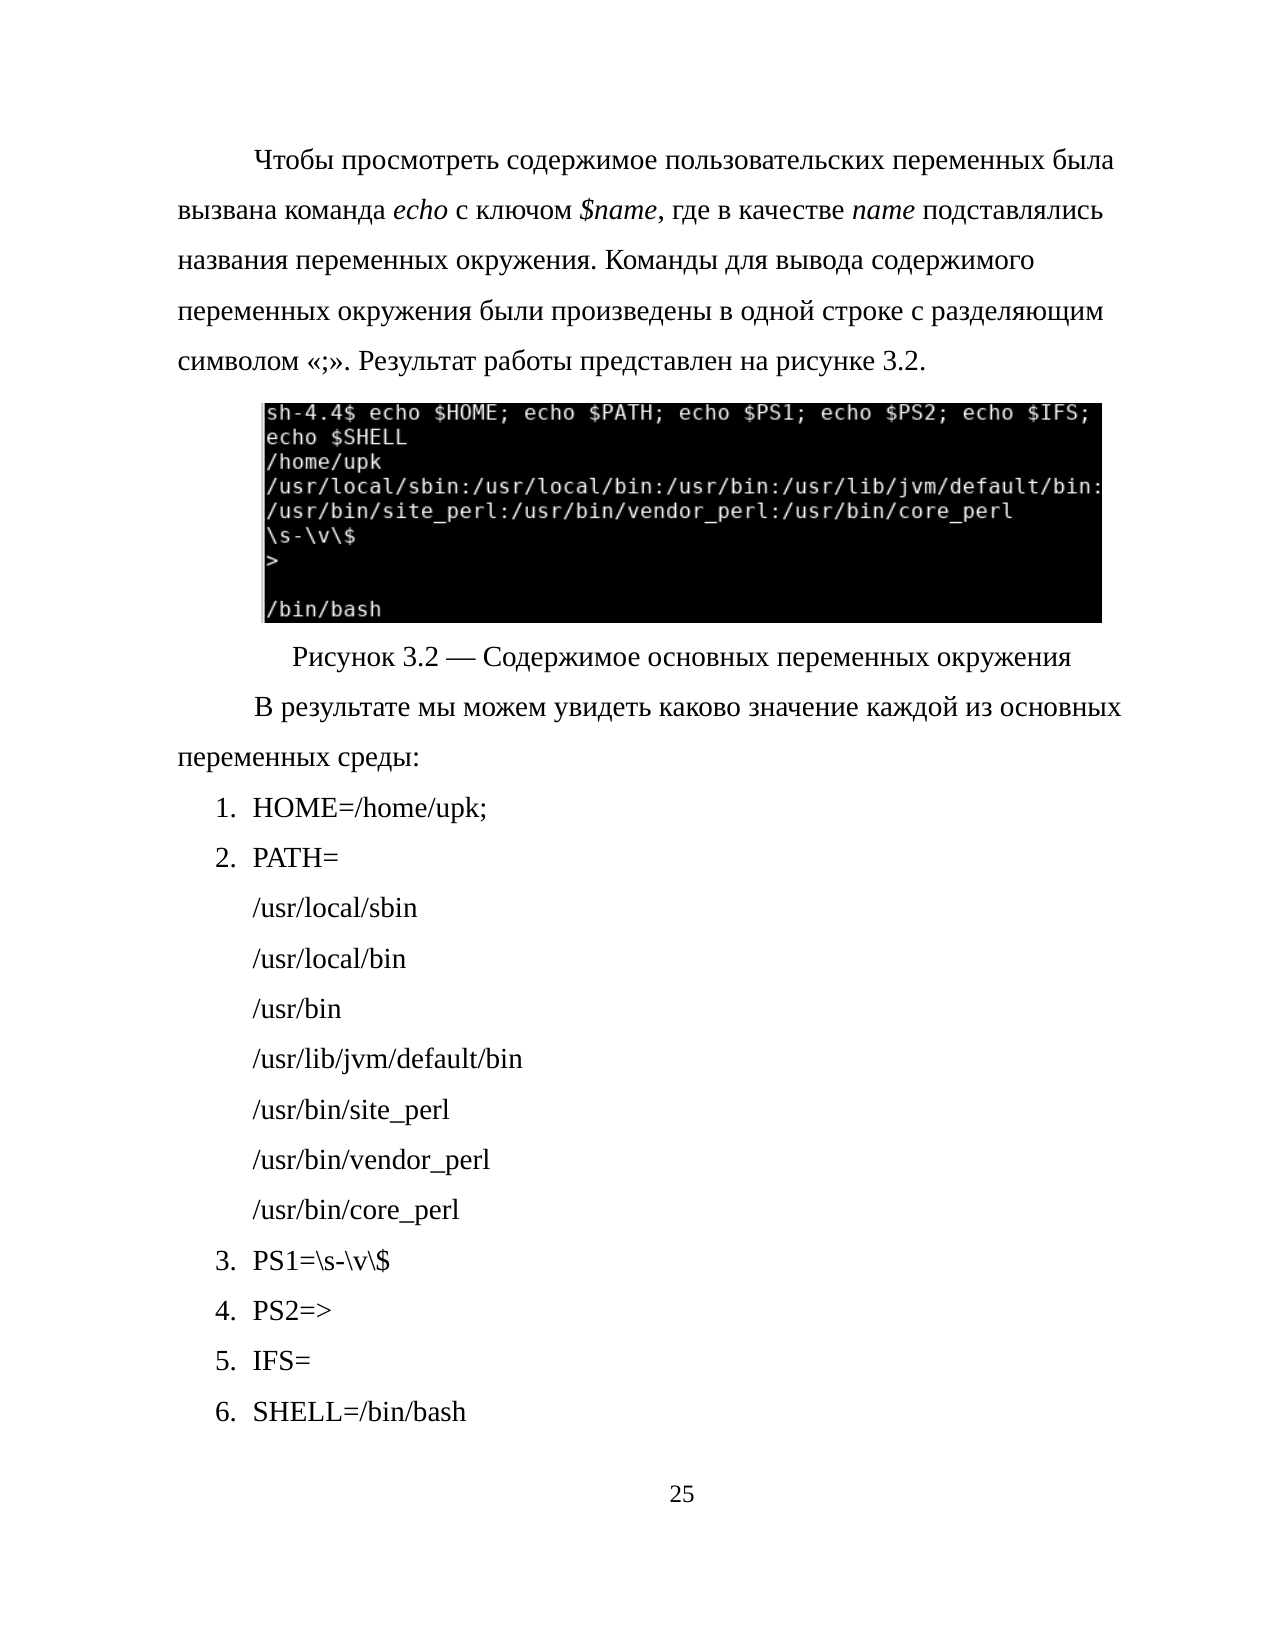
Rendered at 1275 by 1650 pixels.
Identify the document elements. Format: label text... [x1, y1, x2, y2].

text Чтобы просмотреть содержимое пользовательских переменных была вызвана команда echo с ключом $name, где в качестве name подставлялись названия переменных окружения. Команды для вывода содержимого переменных окружения были произведены в одной строке с разделяющим символом «;». Результат работы представлен на рисунке 3.2. [177, 142, 1186, 377]
list HOME=/home/upk; [215, 790, 1186, 823]
list PATH= /usr/local/sbin /usr/local/bin /usr/bin /usr/lib/jvm/default/bin /usr/bin/site_perl /usr/bin/vendor_perl /usr/bin/core_perl [215, 840, 1186, 1226]
list IFS= [215, 1343, 1186, 1377]
picture [261, 403, 1102, 623]
text Рисунок 3.2 — Содержимое основных переменных окружения [177, 441, 1186, 672]
text В результате мы можем увидеть каково значение каждой из основных переменных среды: [177, 689, 1186, 773]
list SHELL=/bin/bash [215, 1394, 1186, 1427]
list PS1=\s-\v\$ [215, 1243, 1186, 1276]
list PS2=> [215, 1293, 1186, 1327]
